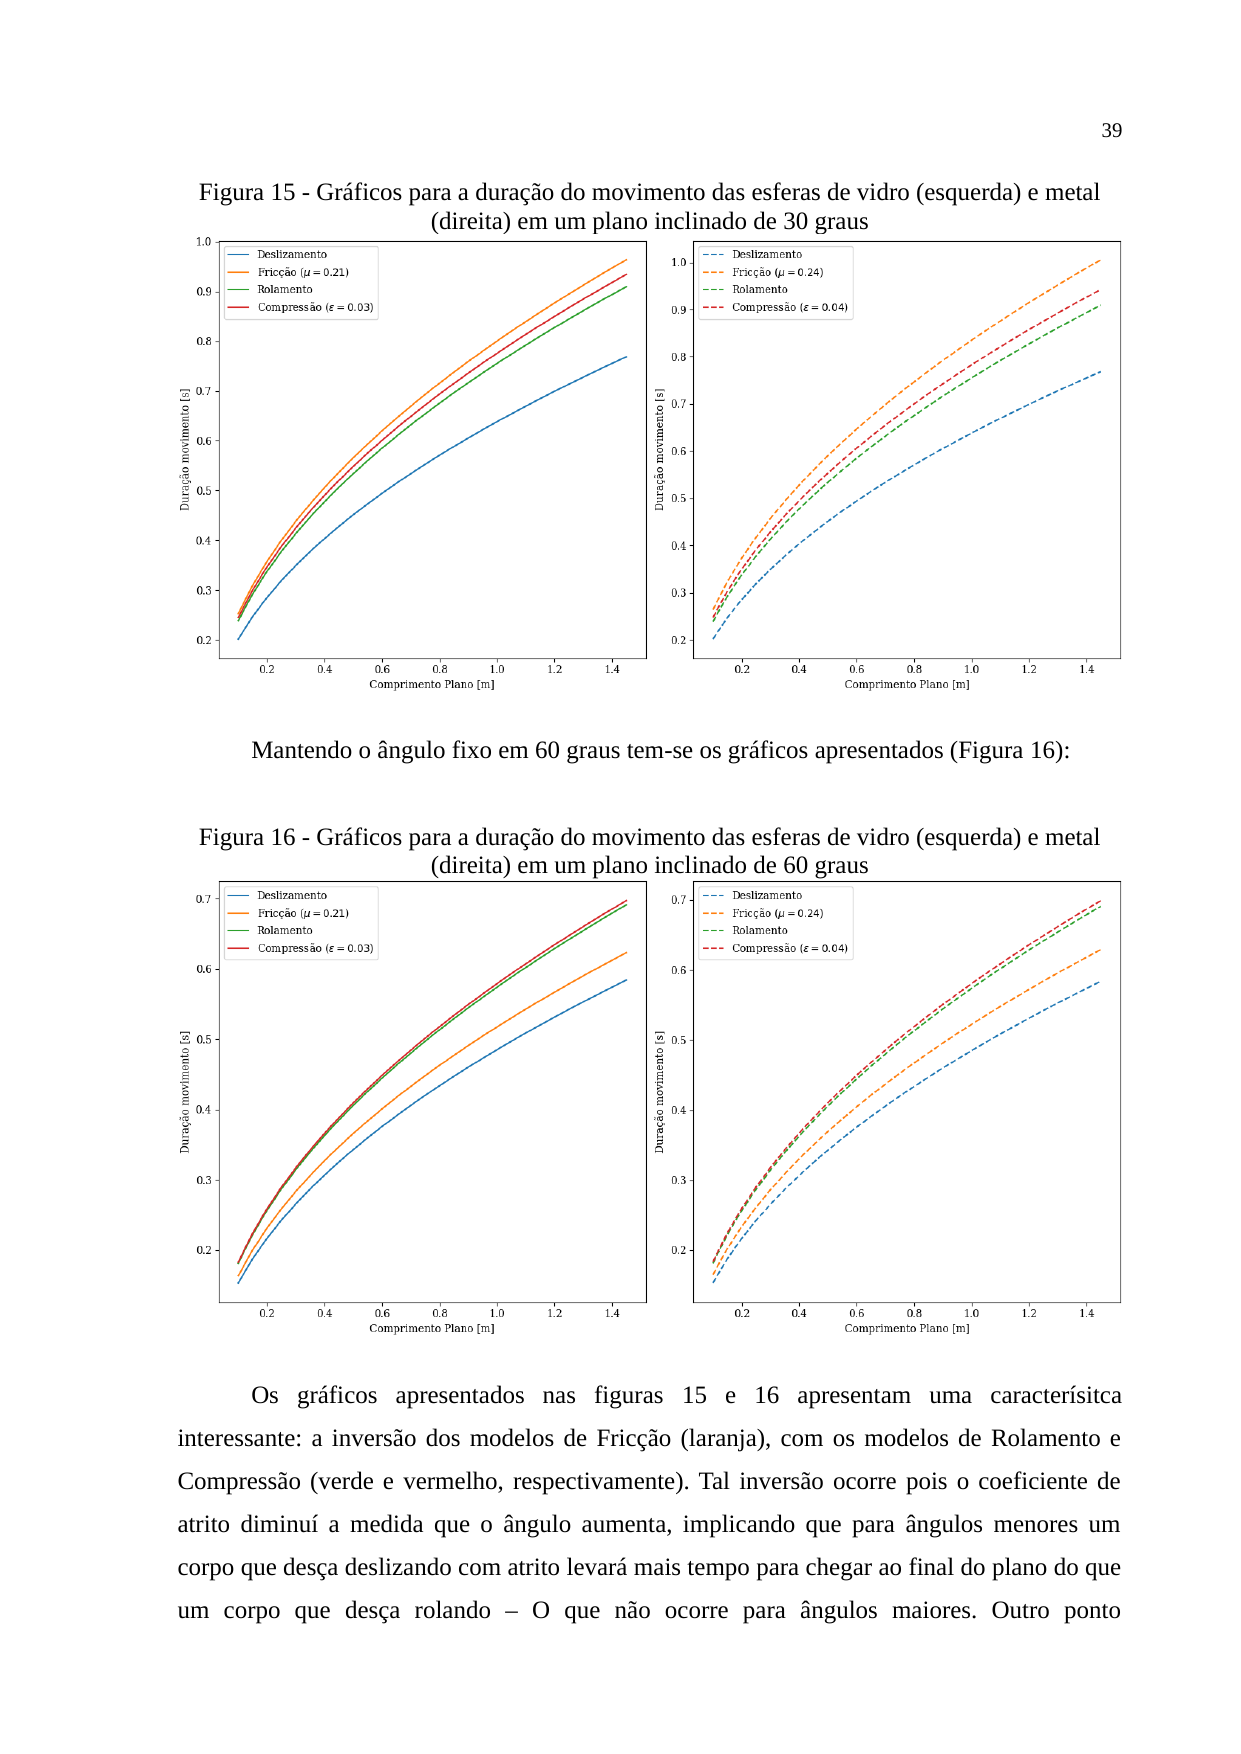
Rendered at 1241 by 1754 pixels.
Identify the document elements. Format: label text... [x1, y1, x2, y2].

picture [177, 234, 1123, 693]
text Figura 16 - Gráficos para a duração do movimento das esferas de vidro (esquerda) e metal (direita) em um plano inclinado de 60 graus [177, 822, 1122, 879]
text Mantendo o ângulo fixo em 60 graus tem-se os gráficos apresentados (Figura 16): [177, 735, 1122, 764]
text Os gráficos apresentados nas figuras 15 e 16 apresentam uma caracterísitca interessante: a inversão dos modelos de Fricção (laranja), com os modelos de Rolamento e Compressão (verde e vermelho, respectivamente). Tal inversão ocorre pois o coeficiente de atrito diminuí a medida que o ângulo aumenta, implicando que para ângulos menores um corpo que desça deslizando com atrito levará mais tempo para chegar ao final do plano do que um corpo que desça rolando – O que não ocorre para ângulos maiores. Outro ponto [177, 1380, 1122, 1624]
text Figura 15 - Gráficos para a duração do movimento das esferas de vidro (esquerda) e metal (direita) em um plano inclinado de 30 graus [177, 177, 1122, 234]
picture [177, 879, 1123, 1337]
